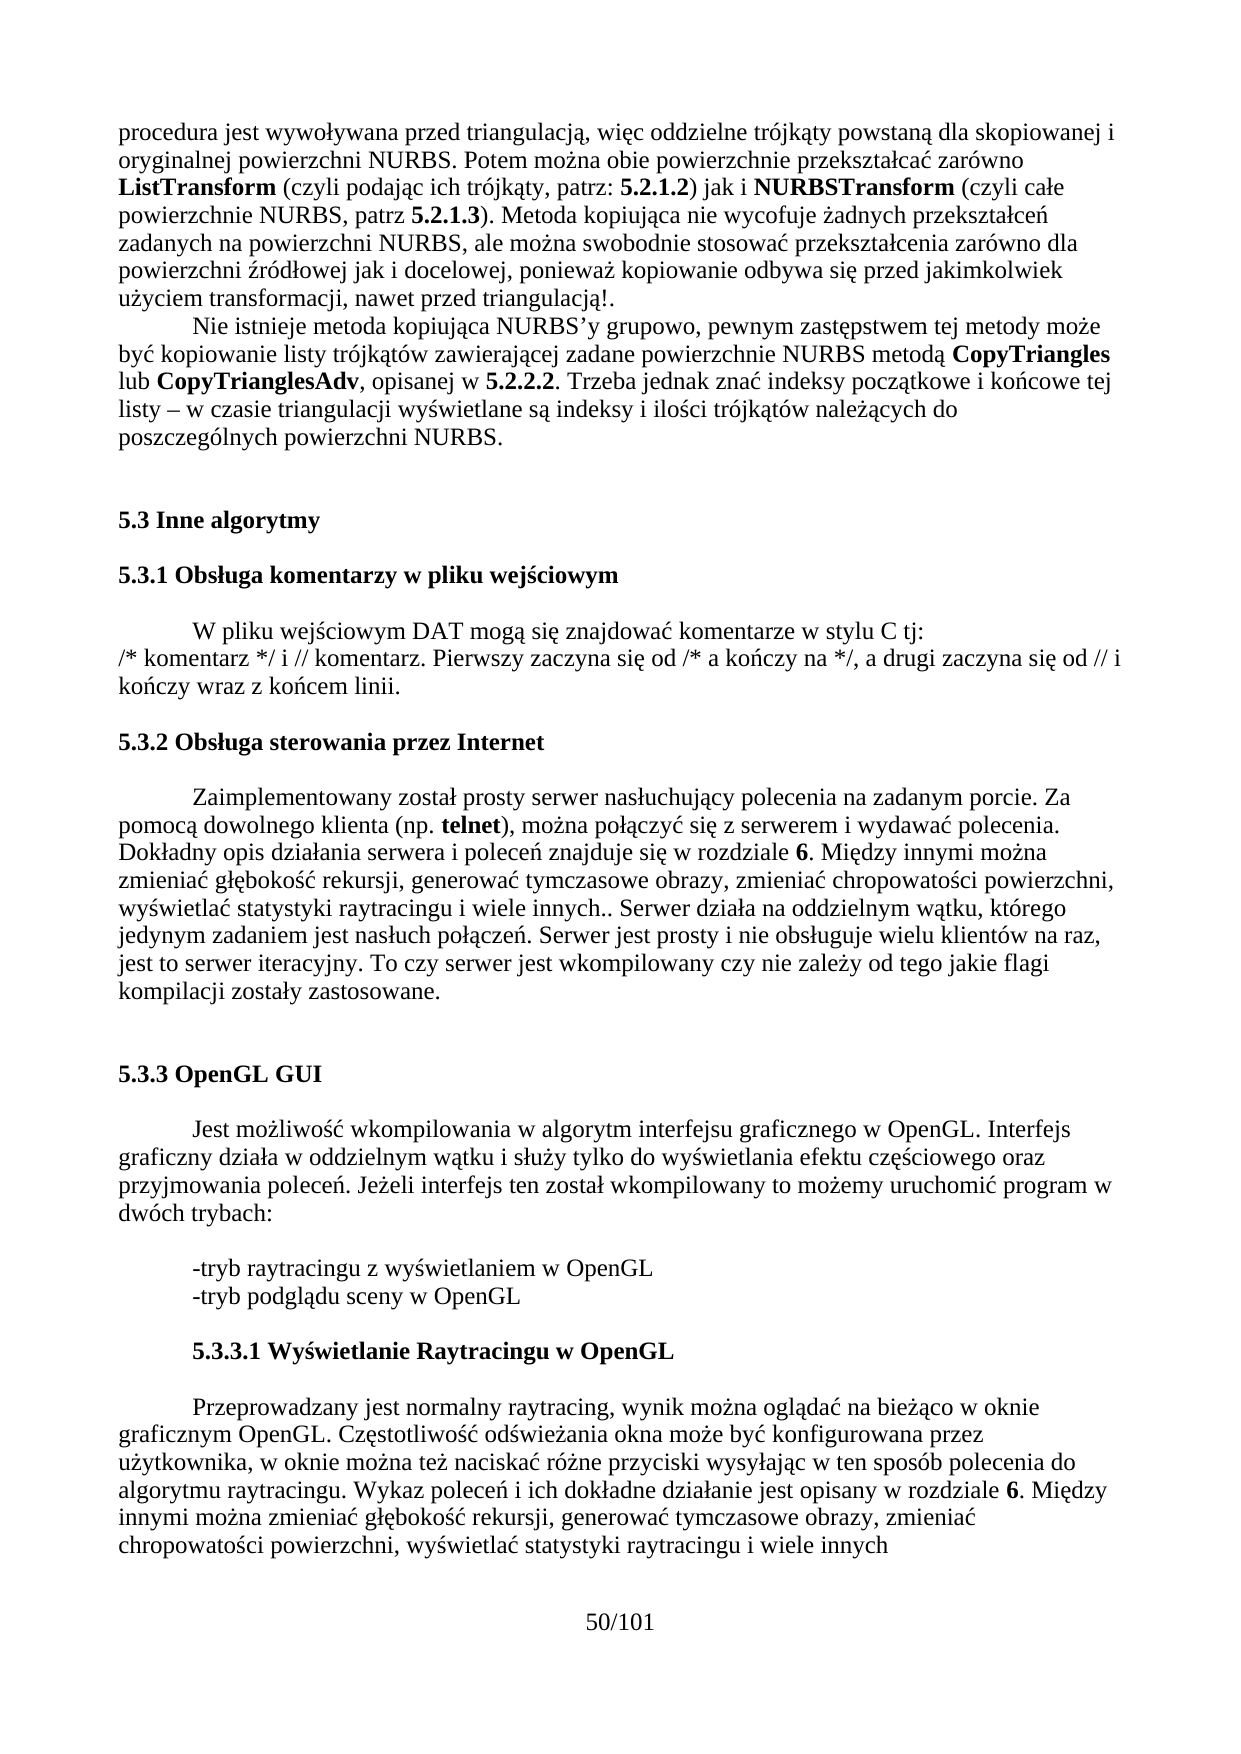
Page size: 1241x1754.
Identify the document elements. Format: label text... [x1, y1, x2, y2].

text 5.3.3.1 Wyświetlanie Raytracingu w OpenGL [118, 1337, 1122, 1365]
text -tryb raytracingu z wyświetlaniem w OpenGL [118, 1254, 1122, 1282]
text 5.3.3 OpenGL GUI [118, 1060, 1122, 1088]
text Jest możliwość wkompilowania w algorytm interfejsu graficznego w OpenGL. Interfejs graficzny działa w oddzielnym wątku i służy tylko do wyświetlania efektu częściowego oraz przyjmowania poleceń. Jeżeli interfejs ten został wkompilowany to możemy uruchomić program w dwóch trybach: [118, 1116, 1122, 1226]
text -tryb podglądu sceny w OpenGL [118, 1282, 1122, 1309]
text Zaimplementowany został prosty serwer nasłuchujący polecenia na zadanym porcie. Za pomocą dowolnego klienta (np. telnet), można połączyć się z serwerem i wydawać polecenia. Dokładny opis działania serwera i poleceń znajduje się w rozdziale 6. Między innymi można zmieniać głębokość rekursji, generować tymczasowe obrazy, zmieniać chropowatości powierzchni, wyświetlać statystyki raytracingu i wiele innych.. Serwer działa na oddzielnym wątku, którego jedynym zadaniem jest nasłuch połączeń. Serwer jest prosty i nie obsługuje wielu klientów na raz, jest to serwer iteracyjny. To czy serwer jest wkompilowany czy nie zależy od tego jakie flagi kompilacji zostały zastosowane. [118, 783, 1122, 1005]
text procedura jest wywoływana przed triangulacją, więc oddzielne trójkąty powstaną dla skopiowanej i oryginalnej powierzchni NURBS. Potem można obie powierzchnie przekształcać zarówno ListTransform (czyli podając ich trójkąty, patrz: 5.2.1.2) jak i NURBSTransform (czyli całe powierzchnie NURBS, patrz 5.2.1.3). Metoda kopiująca nie wycofuje żadnych przekształceń zadanych na powierzchni NURBS, ale można swobodnie stosować przekształcenia zarówno dla powierzchni źródłowej jak i docelowej, ponieważ kopiowanie odbywa się przed jakimkolwiek użyciem transformacji, nawet przed triangulacją!. [118, 118, 1122, 312]
text 5.3.2 Obsługa sterowania przez Internet [118, 728, 1122, 755]
text Przeprowadzany jest normalny raytracing, wynik można oglądać na bieżąco w oknie graficznym OpenGL. Częstotliwość odświeżania okna może być konfigurowana przez użytkownika, w oknie można też naciskać różne przyciski wysyłając w ten sposób polecenia do algorytmu raytracingu. Wykaz poleceń i ich dokładne działanie jest opisany w rozdziale 6. Między innymi można zmieniać głębokość rekursji, generować tymczasowe obrazy, zmieniać chropowatości powierzchni, wyświetlać statystyki raytracingu i wiele innych [118, 1393, 1122, 1559]
text W pliku wejściowym DAT mogą się znajdować komentarze w stylu C tj: [118, 617, 1122, 644]
text 5.3.1 Obsługa komentarzy w pliku wejściowym [118, 561, 1122, 589]
text Nie istnieje metoda kopiująca NURBS’y grupowo, pewnym zastępstwem tej metody może być kopiowanie listy trójkątów zawierającej zadane powierzchnie NURBS metodą CopyTriangles lub CopyTrianglesAdv, opisanej w 5.2.2.2. Trzeba jednak znać indeksy początkowe i końcowe tej listy – w czasie triangulacji wyświetlane są indeksy i ilości trójkątów należących do poszczególnych powierzchni NURBS. [118, 312, 1122, 451]
text /* komentarz */ i // komentarz. Pierwszy zaczyna się od /* a kończy na */, a drugi zaczyna się od // i kończy wraz z końcem linii. [118, 644, 1122, 700]
text 5.3 Inne algorytmy [118, 506, 1122, 534]
